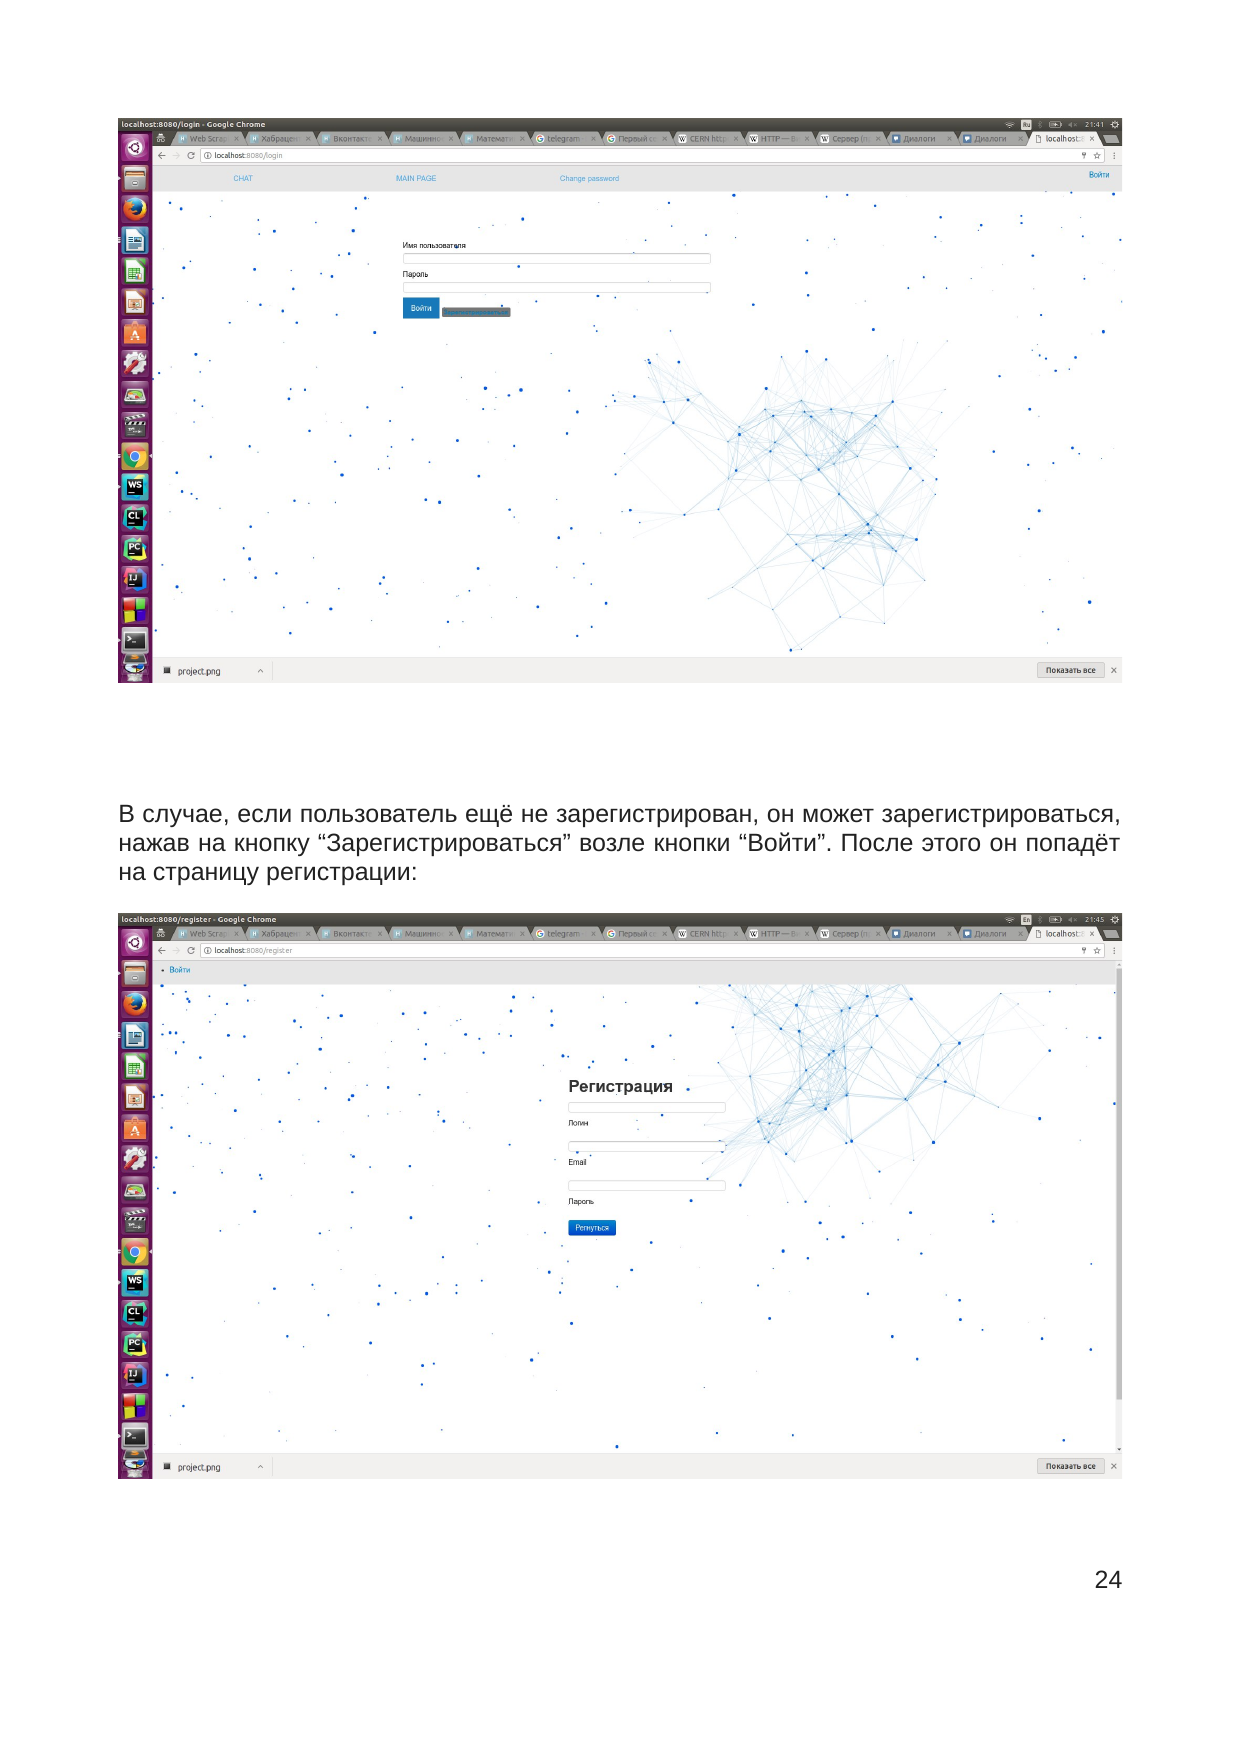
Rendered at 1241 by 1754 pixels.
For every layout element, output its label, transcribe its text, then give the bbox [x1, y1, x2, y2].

text В случае, если пользователь ещё не зарегистрирован, он может зарегистрироваться, нажав на кнопку “Зарегистрироваться” возле кнопки “Войти”. После этого он попадёт на страницу регистрации: [118, 799, 1122, 885]
picture [118, 118, 1123, 683]
text 24 [118, 1565, 1122, 1594]
picture [118, 913, 1123, 1479]
